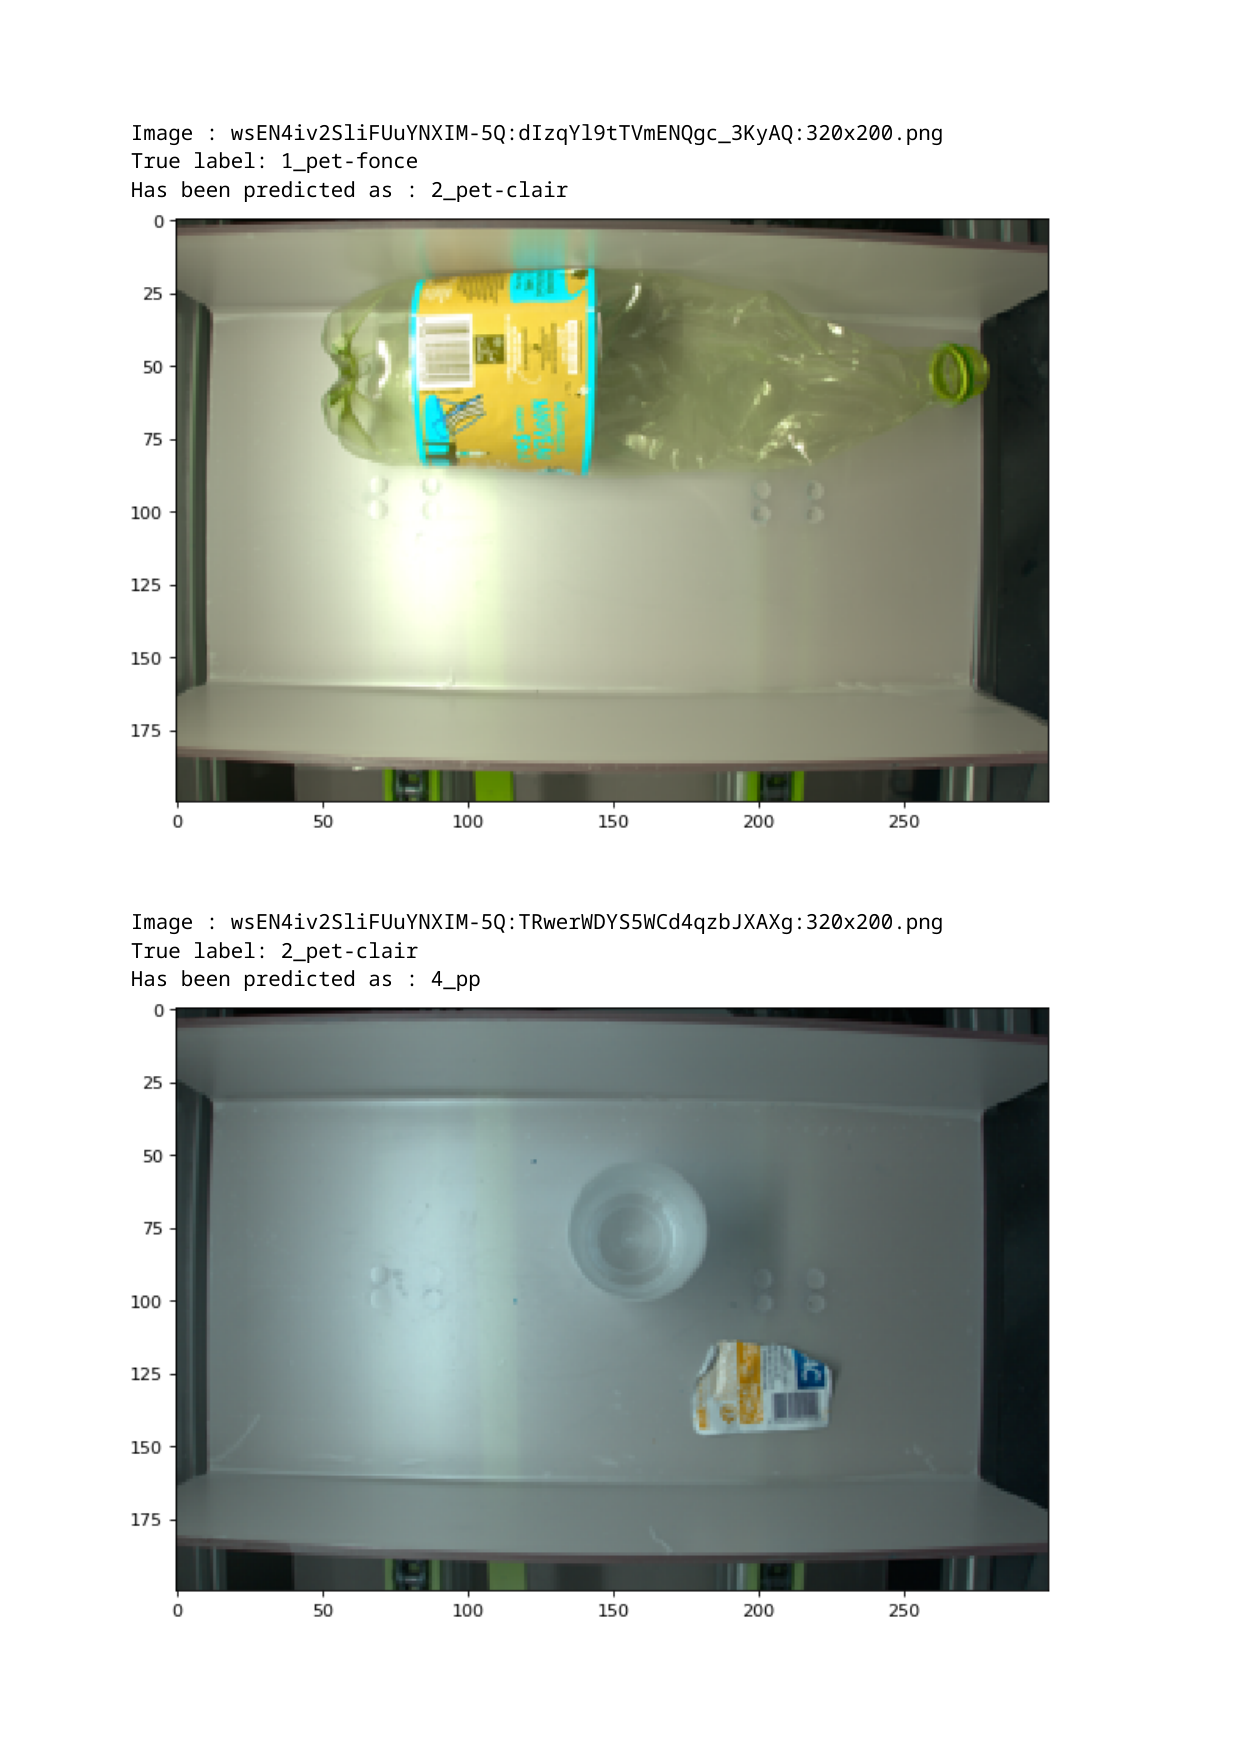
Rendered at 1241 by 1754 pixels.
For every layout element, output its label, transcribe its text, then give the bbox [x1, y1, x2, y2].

text Has been predicted as : 4_pp [118, 964, 1122, 993]
text True label: 1_pet-fonce [118, 147, 1122, 175]
picture [118, 993, 1059, 1631]
text True label: 2_pet-clair [118, 936, 1122, 964]
text Image : wsEN4iv2SliFUuYNXIM-5Q:TRwerWDYS5WCd4qzbJXAXg:320x200.png [118, 907, 1122, 936]
picture [118, 203, 1059, 842]
text Has been predicted as : 2_pet-clair [118, 175, 1122, 204]
text Image : wsEN4iv2SliFUuYNXIM-5Q:dIzqYl9tTVmENQgc_3KyAQ:320x200.png [118, 118, 1122, 147]
